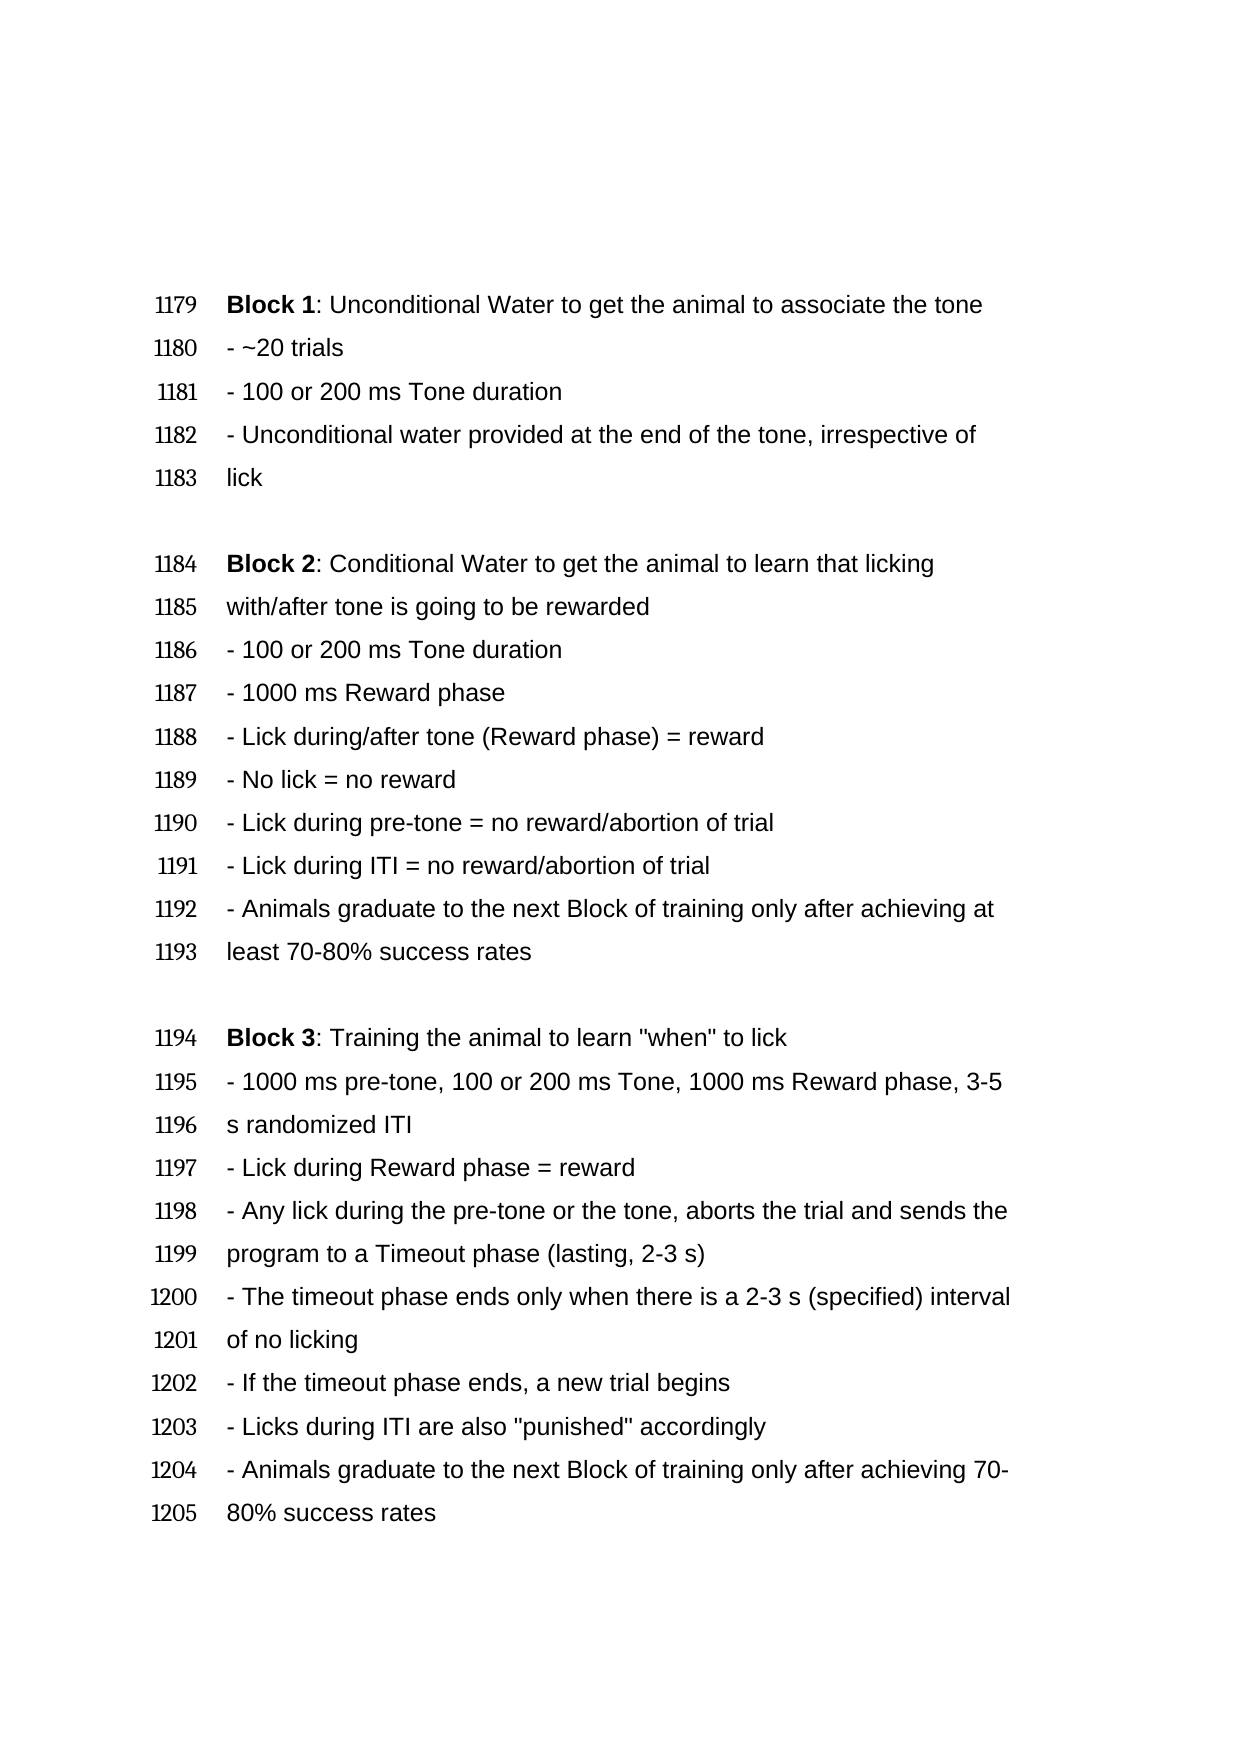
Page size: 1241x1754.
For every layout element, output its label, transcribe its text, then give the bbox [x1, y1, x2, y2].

text - Animals graduate to the next Block of training only after achieving 70-80% success rates [226, 1455, 1014, 1527]
text Block 3: Training the animal to learn "when" to lick [226, 1023, 1014, 1052]
text - 100 or 200 ms Tone duration [226, 377, 1014, 405]
text - If the timeout phase ends, a new trial begins [226, 1368, 1014, 1397]
text Block 2: Conditional Water to get the animal to learn that licking with/after tone is going to be rewarded [226, 549, 1014, 621]
text Block 1: Unconditional Water to get the animal to associate the tone [226, 290, 1014, 319]
text - Licks during ITI are also "punished" accordingly [226, 1412, 1014, 1440]
text - Animals graduate to the next Block of training only after achieving at least 70-80% success rates [226, 894, 1014, 966]
text - Unconditional water provided at the end of the tone, irrespective of lick [226, 420, 1014, 492]
text - Lick during/after tone (Reward phase) = reward [226, 722, 1014, 750]
text - Lick during pre-tone = no reward/abortion of trial [226, 808, 1014, 837]
text - Any lick during the pre-tone or the tone, aborts the trial and sends the program to a Timeout phase (lasting, 2-3 s) [226, 1196, 1014, 1268]
text - 1000 ms Reward phase [226, 678, 1014, 707]
text - Lick during Reward phase = reward [226, 1153, 1014, 1182]
text - 100 or 200 ms Tone duration [226, 635, 1014, 664]
text - Lick during ITI = no reward/abortion of trial [226, 851, 1014, 880]
text - No lick = no reward [226, 765, 1014, 793]
text - 1000 ms pre-tone, 100 or 200 ms Tone, 1000 ms Reward phase, 3-5 s randomized ITI [226, 1067, 1014, 1138]
text - The timeout phase ends only when there is a 2-3 s (specified) interval of no licking [226, 1282, 1014, 1354]
text - ~20 trials [226, 333, 1014, 362]
